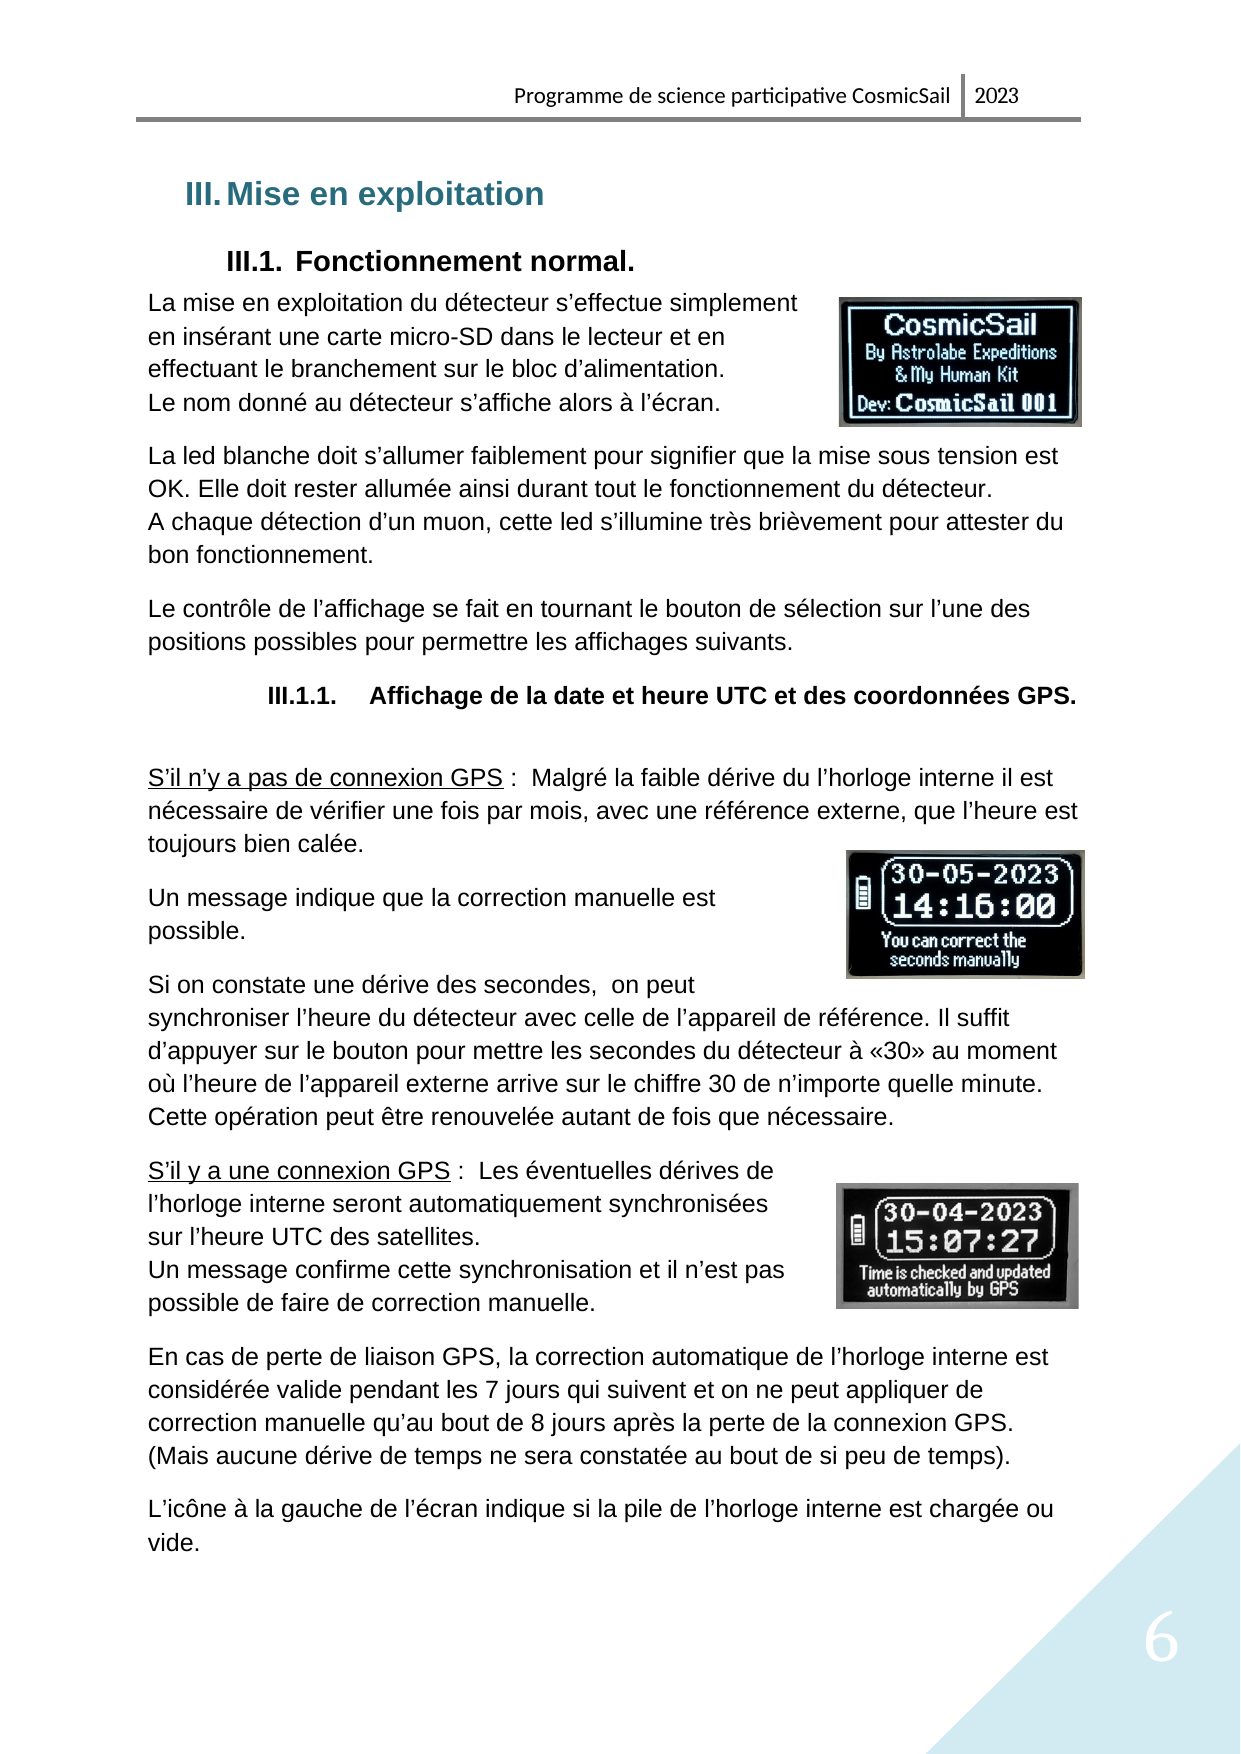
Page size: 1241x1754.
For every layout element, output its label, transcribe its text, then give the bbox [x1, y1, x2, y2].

text La mise en exploitation du détecteur s’effectue simplement en insérant une carte micro-SD dans le lecteur et en effectuant le branchement sur le bloc d’alimentation. Le nom donné au détecteur s’affiche alors à l’écran. [148, 288, 1093, 416]
subtitle Mise en exploitation [185, 174, 1093, 213]
text En cas de perte de liaison GPS, la correction automatique de l’horloge interne est considérée valide pendant les 7 jours qui suivent et on ne peut appliquer de correction manuelle qu’au bout de 8 jours après la perte de la connexion GPS. (Mais aucune dérive de temps ne sera constatée au bout de si peu de temps). [148, 1342, 1093, 1469]
picture [838, 297, 1082, 427]
text S’il y a une connexion GPS : Les éventuelles dérives de l’horloge interne seront automatiquement synchronisées sur l’heure UTC des satellites. Un message confirme cette synchronisation et il n’est pas possible de faire de correction manuelle. [148, 1156, 1093, 1316]
text Si on constate une dérive des secondes, on peut synchroniser l’heure du détecteur avec celle de l’appareil de référence. Il suffit d’appuyer sur le bouton pour mettre les secondes du détecteur à «30» au moment où l’heure de l’appareil externe arrive sur le chiffre 30 de n’importe quelle minute. Cette opération peut être renouvelée autant de fois que nécessaire. [148, 970, 1093, 1131]
subtitle Affichage de la date et heure UTC et des coordonnées GPS. [267, 681, 1093, 710]
text La led blanche doit s’allumer faiblement pour signifier que la mise sous tension est OK. Elle doit rester allumée ainsi durant tout le fonctionnement du détecteur. A chaque détection d’un muon, cette led s’illumine très brièvement pour attester du bon fonctionnement. [148, 441, 1093, 569]
subtitle Fonctionnement normal. [226, 244, 1093, 277]
text Le contrôle de l’affichage se fait en tournant le bouton de sélection sur l’une des positions possibles pour permettre les affichages suivants. [148, 594, 1093, 656]
text Un message indique que la correction manuelle est possible. [148, 883, 846, 944]
text S’il n’y a pas de connexion GPS : Malgré la faible dérive du l’horloge interne il est nécessaire de vérifier une fois par mois, avec une référence externe, que l’heure est toujours bien calée. [148, 763, 1093, 858]
picture [846, 850, 1085, 979]
picture [836, 1183, 1079, 1309]
text L’icône à la gauche de l’écran indique si la pile de l’horloge interne est chargée ou vide. [148, 1494, 1093, 1556]
